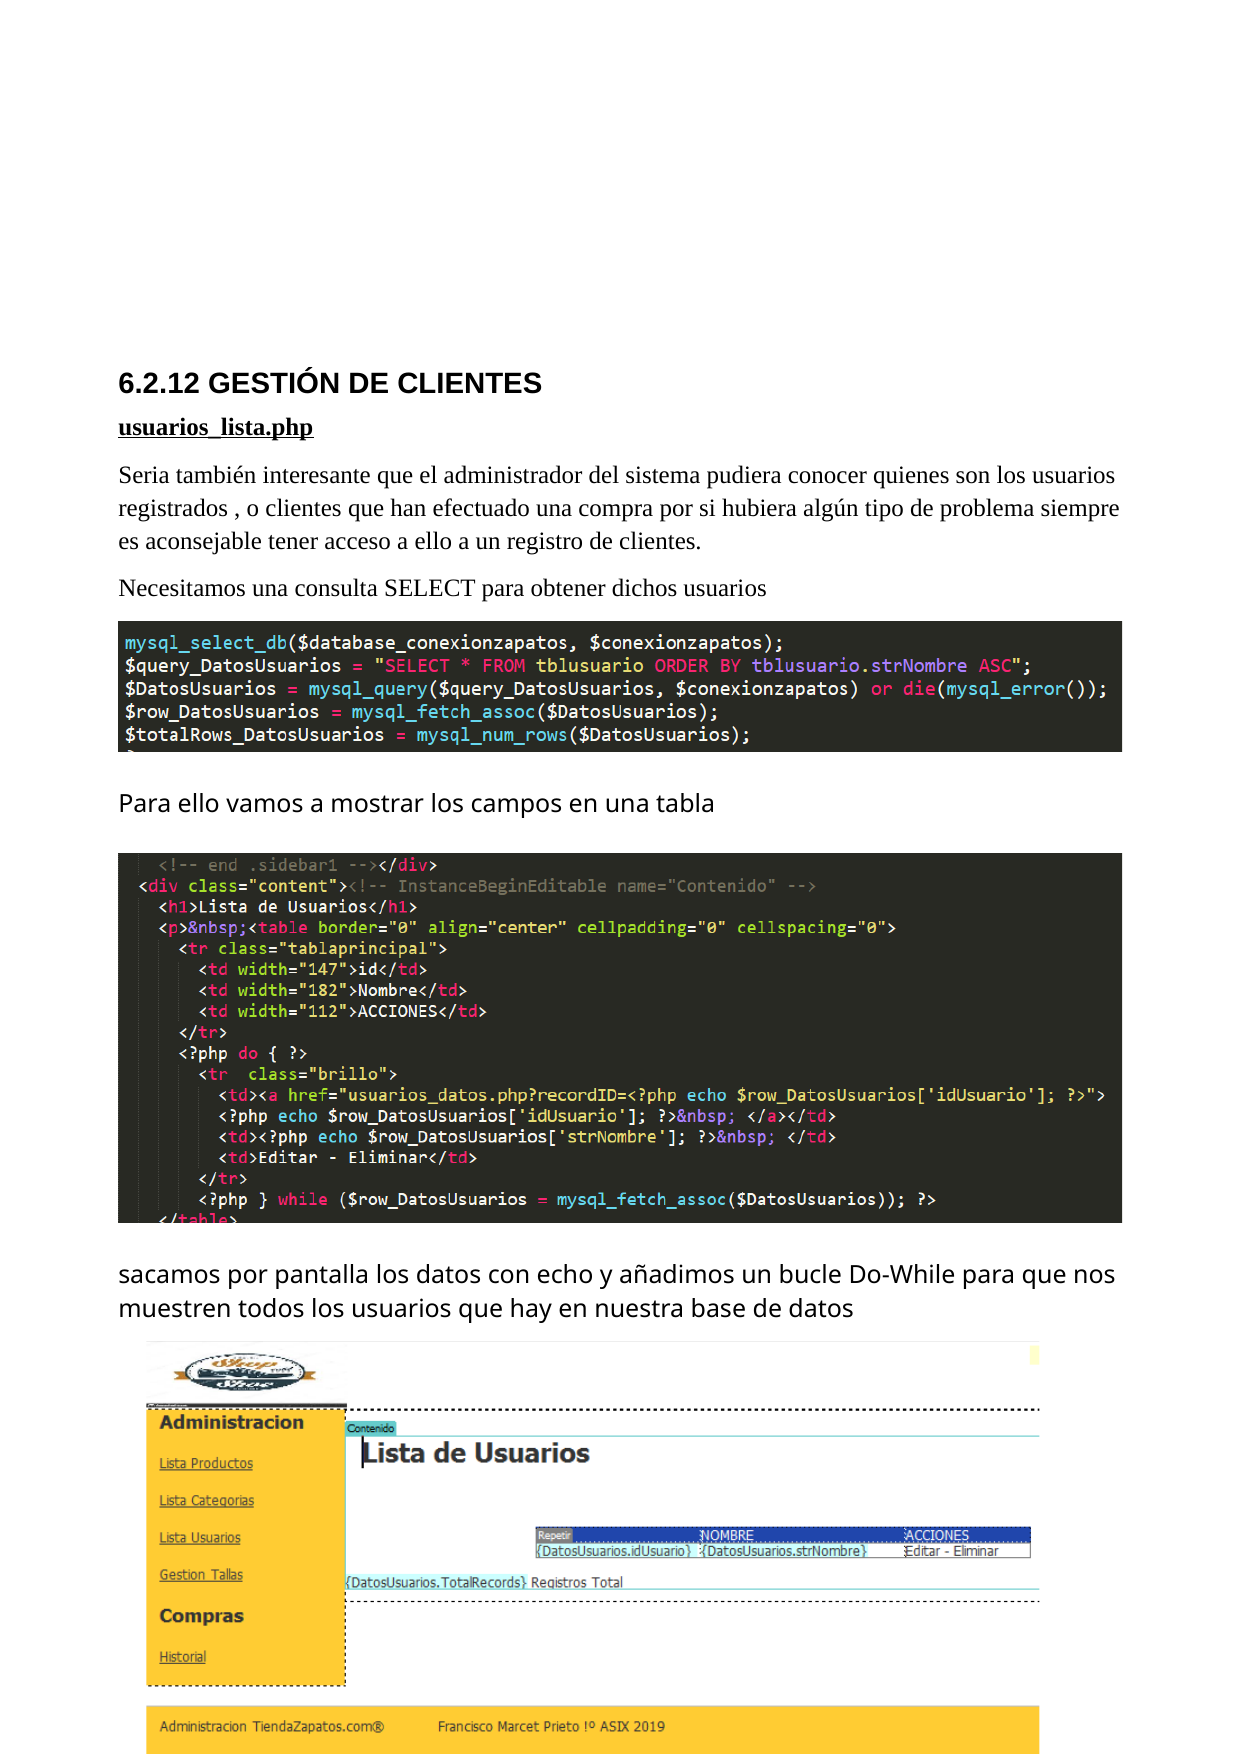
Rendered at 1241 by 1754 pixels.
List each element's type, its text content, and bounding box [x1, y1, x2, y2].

text Para ello vamos a mostrar los campos en una tabla [118, 786, 1122, 819]
picture [146, 1341, 1040, 1754]
text usuarios_lista.php [118, 412, 1122, 441]
text Seria también interesante que el administrador del sistema pudiera conocer quienes son los usuarios registrados , o clientes que han efectuado una compra por si hubiera algún tipo de problema siempre es aconsejable tener acceso a ello a un registro de clientes. [118, 460, 1122, 554]
picture [118, 621, 1123, 752]
picture [118, 853, 1123, 1223]
subtitle 6.2.12 GESTIÓN DE CLIENTES [118, 366, 1122, 399]
text Necesitamos una consulta SELECT para obtener dichos usuarios [118, 573, 1122, 602]
text sacamos por pantalla los datos con echo y añadimos un bucle Do-While para que nos muestren todos los usuarios que hay en nuestra base de datos [118, 1256, 1122, 1324]
